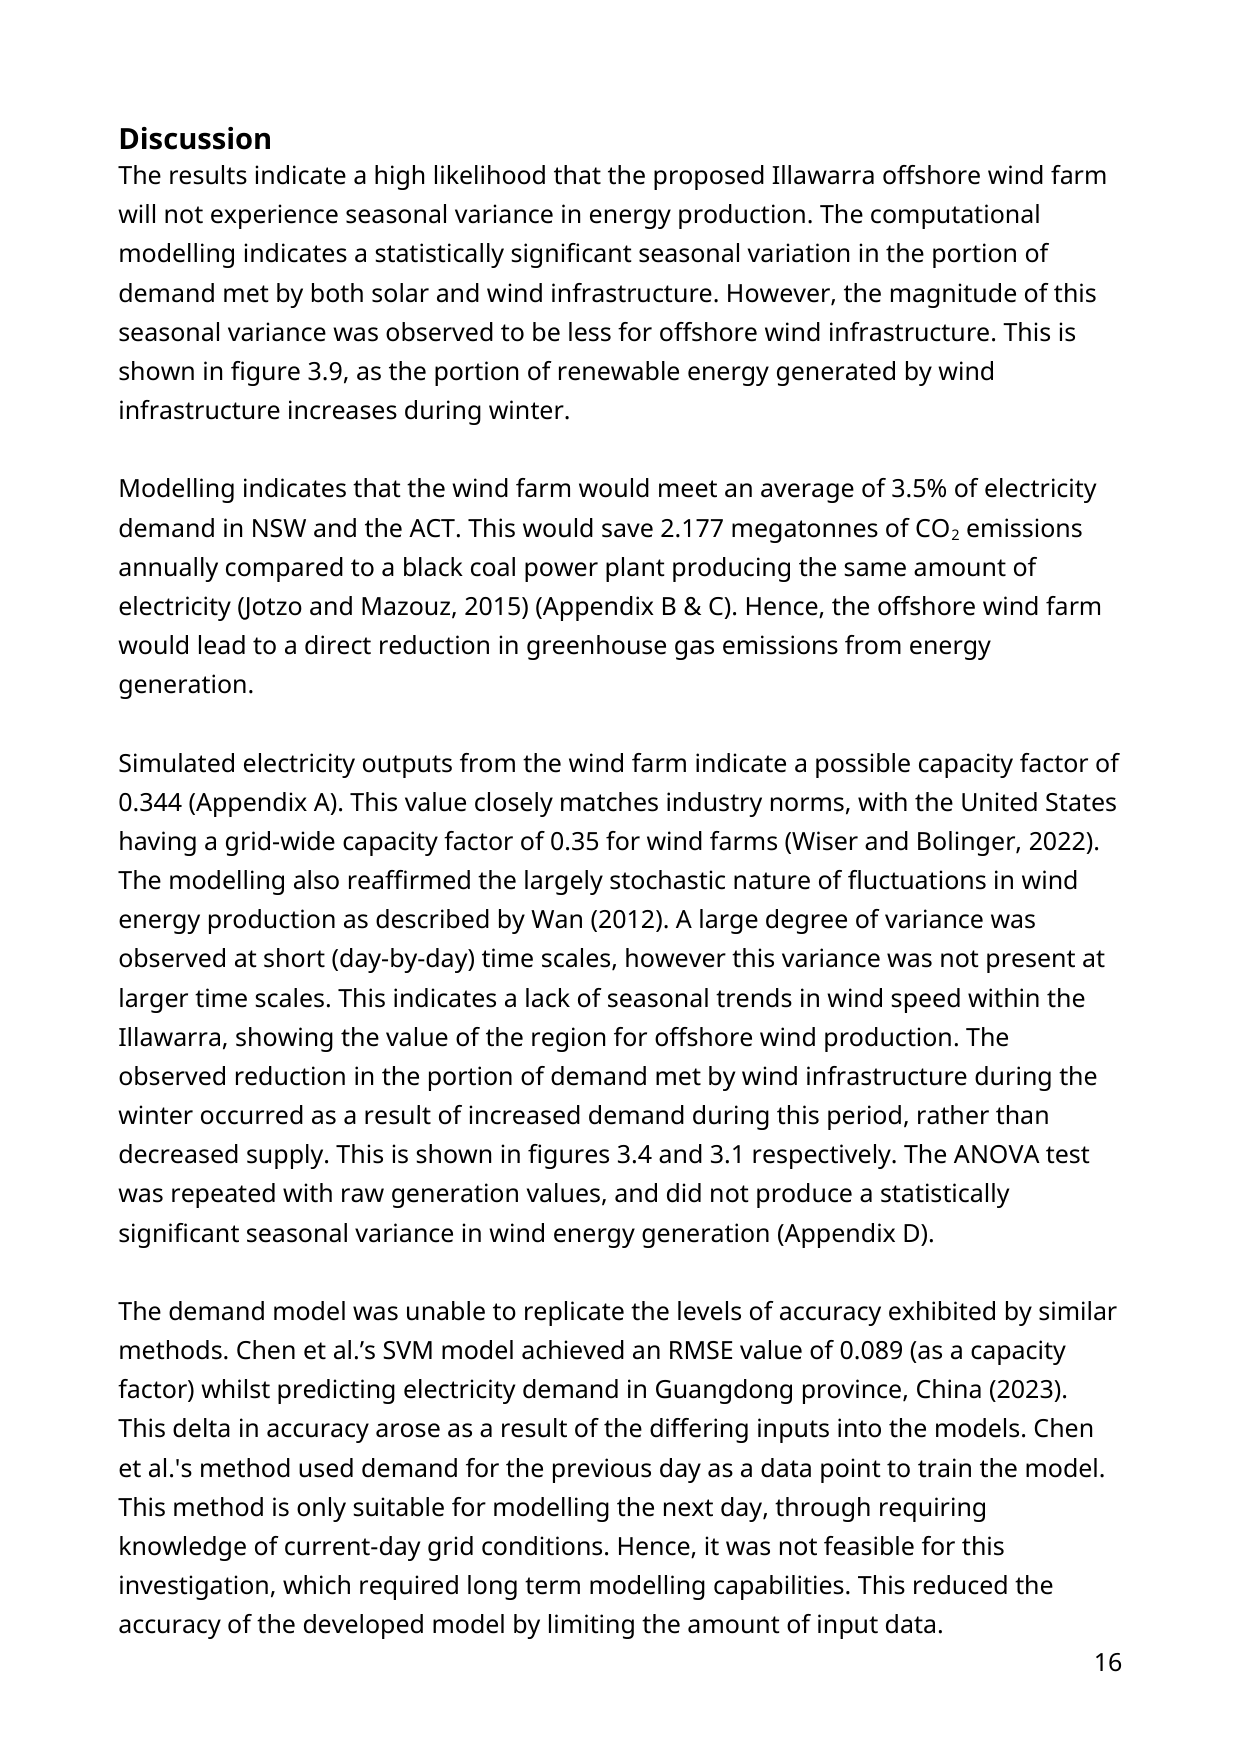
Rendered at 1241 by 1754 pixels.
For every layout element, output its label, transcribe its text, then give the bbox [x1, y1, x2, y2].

text Simulated electricity outputs from the wind farm indicate a possible capacity factor of 0.344 (Appendix A). This value closely matches industry norms, with the United States having a grid-wide capacity factor of 0.35 for wind farms (Wiser and Bolinger, 2022). The modelling also reaffirmed the largely stochastic nature of fluctuations in wind energy production as described by Wan (2012). A large degree of variance was observed at short (day-by-day) time scales, however this variance was not present at larger time scales. This indicates a lack of seasonal trends in wind speed within the Illawarra, showing the value of the region for offshore wind production. The observed reduction in the portion of demand met by wind infrastructure during the winter occurred as a result of increased demand during this period, rather than decreased supply. This is shown in figures 3.4 and 3.1 respectively. The ANOVA test was repeated with raw generation values, and did not produce a statistically significant seasonal variance in wind energy generation (Appendix D). [118, 745, 1122, 1249]
text Modelling indicates that the wind farm would meet an average of 3.5% of electricity demand in NSW and the ACT. This would save 2.177 megatonnes of CO2 emissions annually compared to a black coal power plant producing the same amount of electricity (Jotzo and Mazouz, 2015) (Appendix B & C). Hence, the offshore wind farm would lead to a direct reduction in greenhouse gas emissions from energy generation. [118, 471, 1122, 701]
text The demand model was unable to replicate the levels of accuracy exhibited by similar methods. Chen et al.’s SVM model achieved an RMSE value of 0.089 (as a capacity factor) whilst predicting electricity demand in Guangdong province, China (2023). This delta in accuracy arose as a result of the differing inputs into the models. Chen et al.'s method used demand for the previous day as a data point to train the model. This method is only suitable for modelling the next day, through requiring knowledge of current-day grid conditions. Hence, it was not feasible for this investigation, which required long term modelling capabilities. This reduced the accuracy of the developed model by limiting the amount of input data. [118, 1293, 1122, 1641]
subtitle Discussion [118, 118, 1122, 158]
text The results indicate a high likelihood that the proposed Illawarra offshore wind farm will not experience seasonal variance in energy production. The computational modelling indicates a statistically significant seasonal variation in the portion of demand met by both solar and wind infrastructure. However, the magnitude of this seasonal variance was observed to be less for offshore wind infrastructure. This is shown in figure 3.9, as the portion of renewable energy generated by wind infrastructure increases during winter. [118, 158, 1122, 427]
